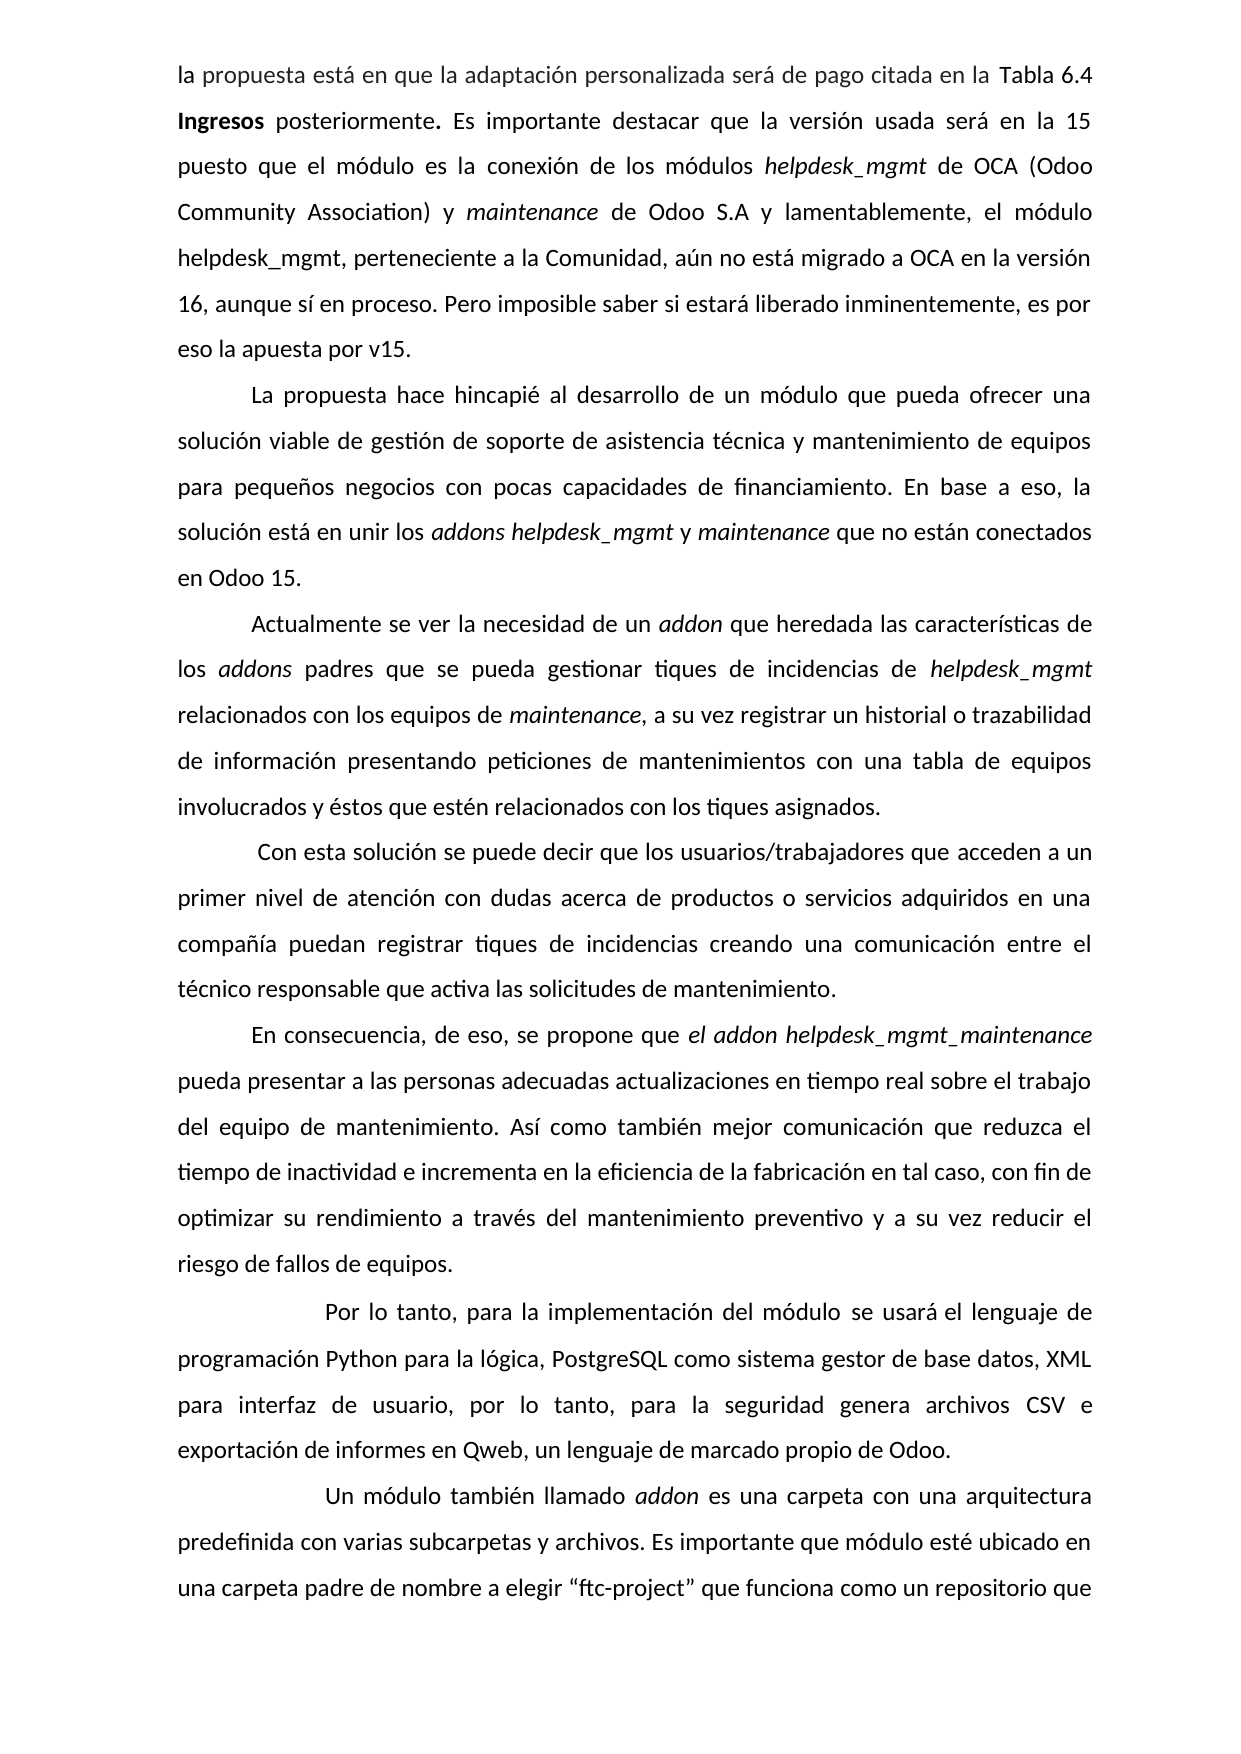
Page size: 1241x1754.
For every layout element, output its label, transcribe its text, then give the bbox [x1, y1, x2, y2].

text Actualmente se ver la necesidad de un addon que heredada las características de los addons padres que se pueda gestionar tiques de incidencias de helpdesk_mgmt relacionados con los equipos de maintenance, a su vez registrar un historial o trazabilidad de información presentando peticiones de mantenimientos con una tabla de equipos involucrados y éstos que estén relacionados con los tiques asignados. [177, 608, 1093, 821]
text Con esta solución se puede decir que los usuarios/trabajadores que acceden a un primer nivel de atención con dudas acerca de productos o servicios adquiridos en una compañía puedan registrar tiques de incidencias creando una comunicación entre el técnico responsable que activa las solicitudes de mantenimiento. [177, 836, 1093, 1004]
text Por lo tanto, para la implementación del módulo se usará el lenguaje de programación Python para la lógica, PostgreSQL como sistema gestor de base datos, XML para interfaz de usuario, por lo tanto, para la seguridad genera archivos CSV e exportación de informes en Qweb, un lenguaje de marcado propio de Odoo. [177, 1294, 1093, 1465]
text En consecuencia, de eso, se propone que el addon helpdesk_mgmt_maintenance pueda presentar a las personas adecuadas actualizaciones en tiempo real sobre el trabajo del equipo de mantenimiento. Así como también mejor comunicación que reduzca el tiempo de inactividad e incrementa en la eficiencia de la fabricación en tal caso, con fin de optimizar su rendimiento a través del mantenimiento preventivo y a su vez reducir el riesgo de fallos de equipos. [177, 1019, 1093, 1278]
text Un módulo también llamado addon es una carpeta con una arquitectura predefinida con varias subcarpetas y archivos. Es importante que módulo esté ubicado en una carpeta padre de nombre a elegir “ftc-project” que funciona como un repositorio que [177, 1480, 1093, 1602]
text La propuesta hace hincapié al desarrollo de un módulo que pueda ofrecer una solución viable de gestión de soporte de asistencia técnica y mantenimiento de equipos para pequeños negocios con pocas capacidades de financiamiento. En base a eso, la solución está en unir los addons helpdesk_mgmt y maintenance que no están conectados en Odoo 15. [177, 379, 1093, 593]
text la propuesta está en que la adaptación personalizada será de pago citada en la Tabla 6.4 Ingresos posteriormente. Es importante destacar que la versión usada será en la 15 puesto que el módulo es la conexión de los módulos helpdesk_mgmt de OCA (Odoo Community Association) y maintenance de Odoo S.A y lamentablemente, el módulo helpdesk_mgmt, perteneciente a la Comunidad, aún no está migrado a OCA en la versión 16, aunque sí en proceso. Pero imposible saber si estará liberado inminentemente, es por eso la apuesta por v15. [177, 59, 1093, 364]
